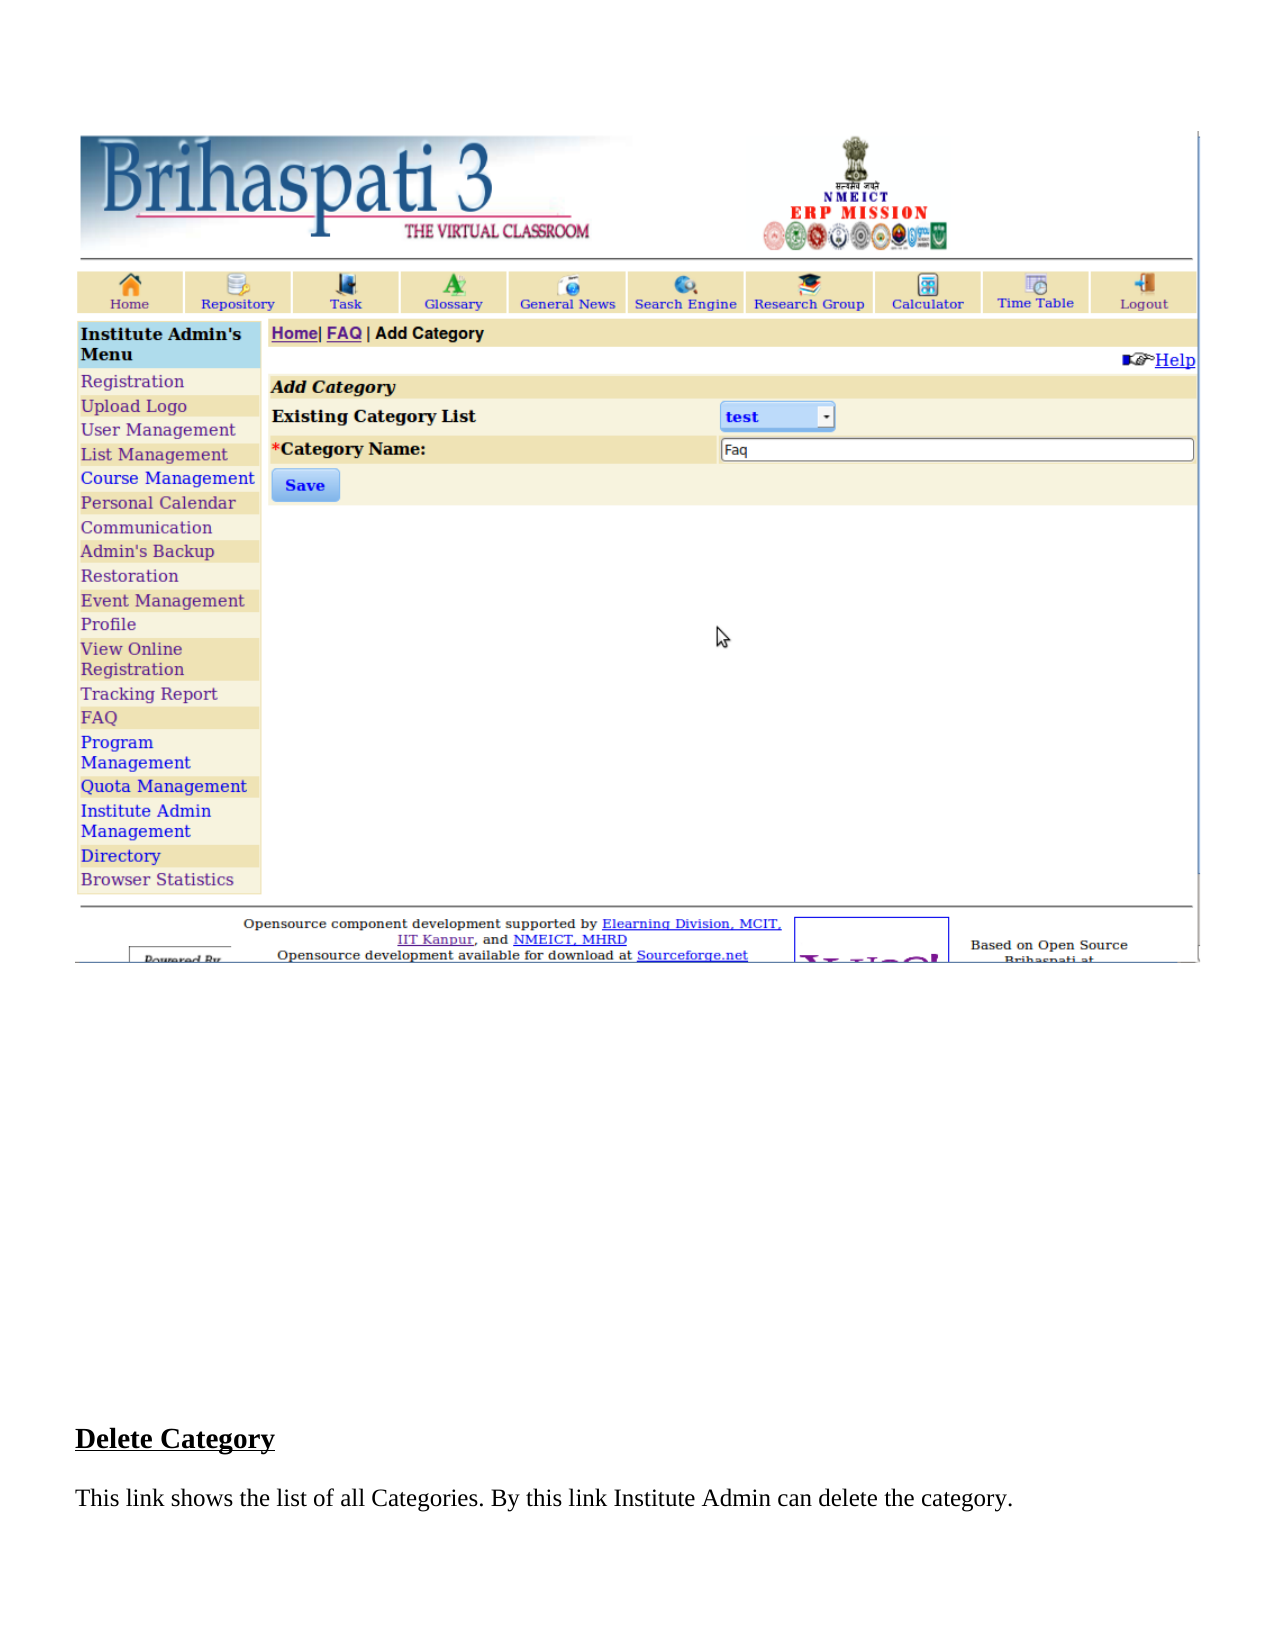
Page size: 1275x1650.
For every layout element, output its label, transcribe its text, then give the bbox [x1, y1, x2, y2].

text This link shows the list of all Categories. By this link Institute Admin can delete the category. [75, 1483, 1200, 1512]
text Delete Category [75, 1421, 1200, 1454]
picture [75, 131, 1200, 963]
